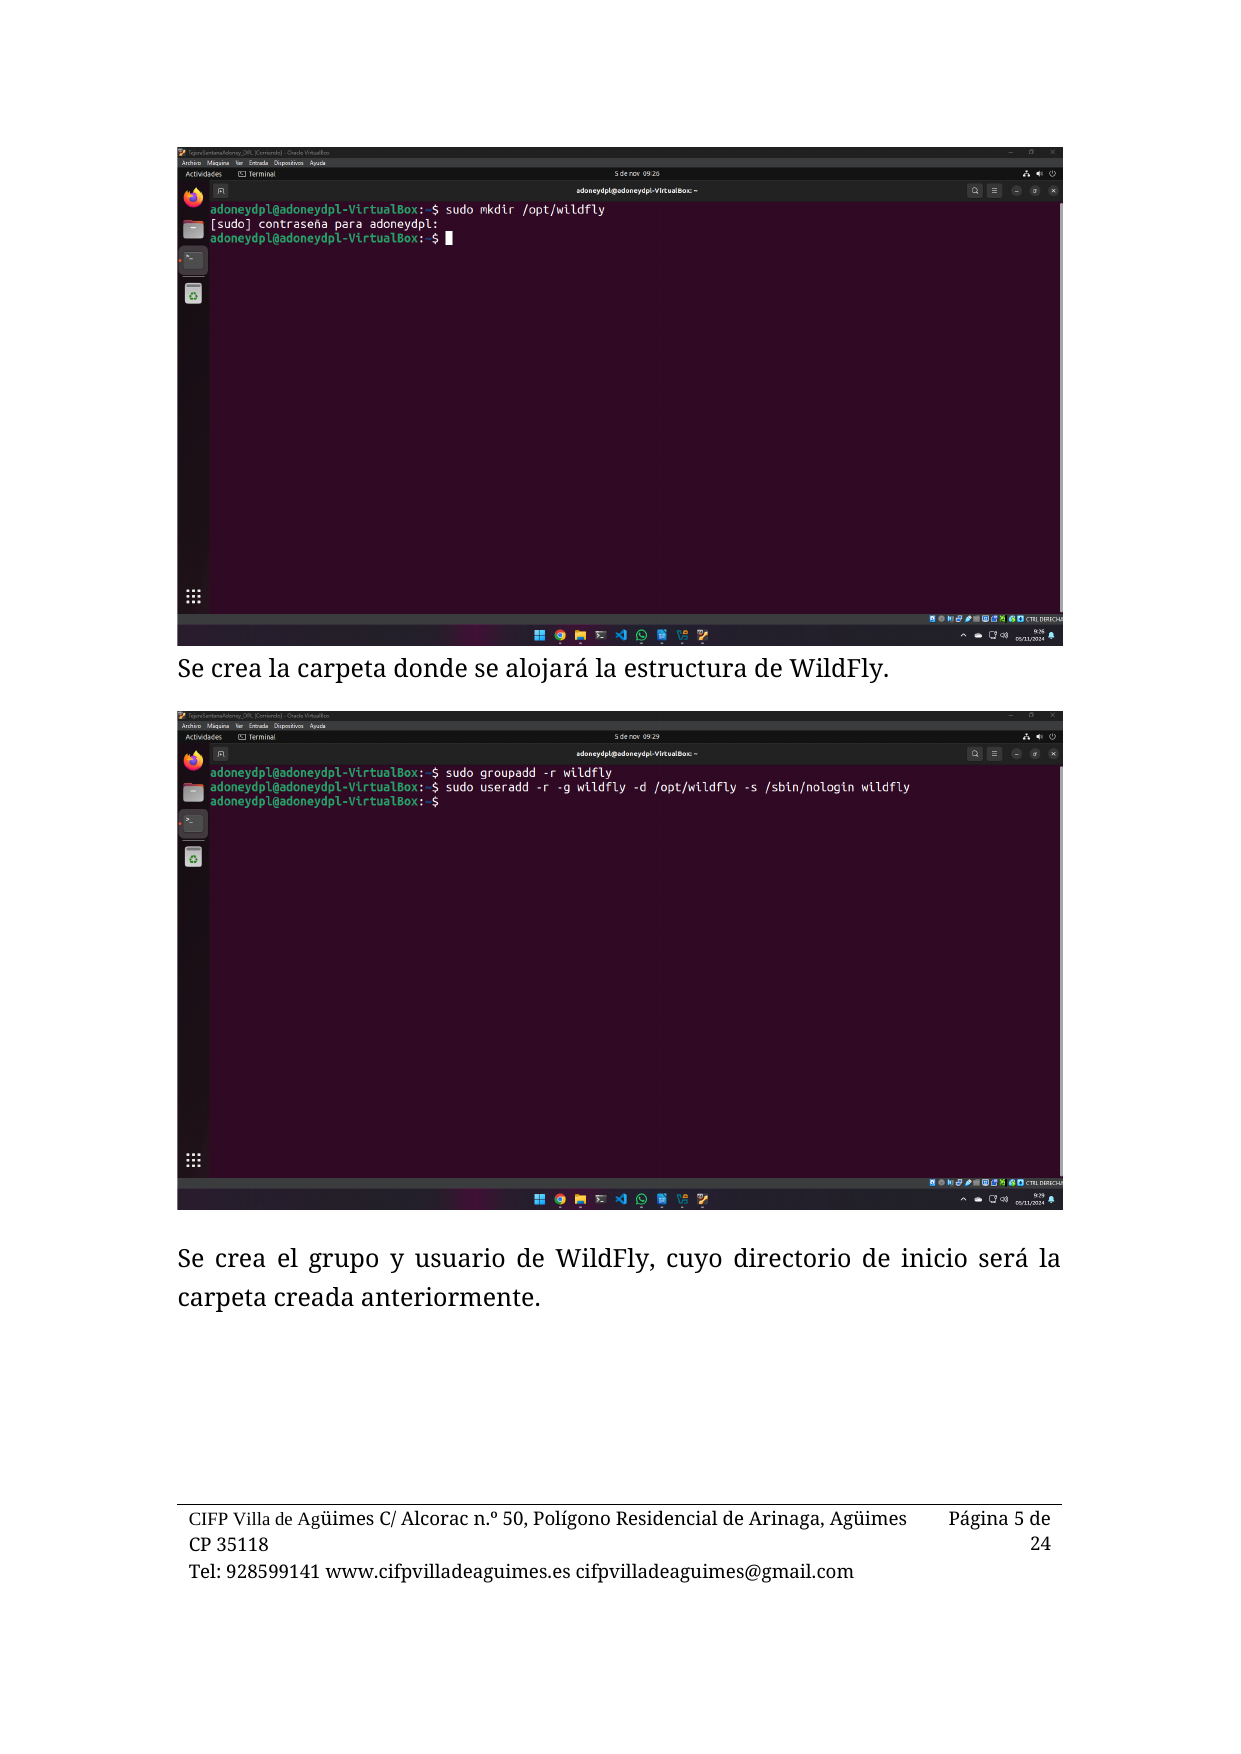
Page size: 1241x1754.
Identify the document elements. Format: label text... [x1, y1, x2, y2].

picture [177, 147, 1063, 646]
text Se crea el grupo y usuario de WildFly, cuyo directorio de inicio será la carpeta creada anteriormente. [177, 1210, 1063, 1313]
picture [177, 711, 1063, 1210]
text Se crea la carpeta donde se alojará la estructura de WildFly. [177, 646, 1063, 685]
